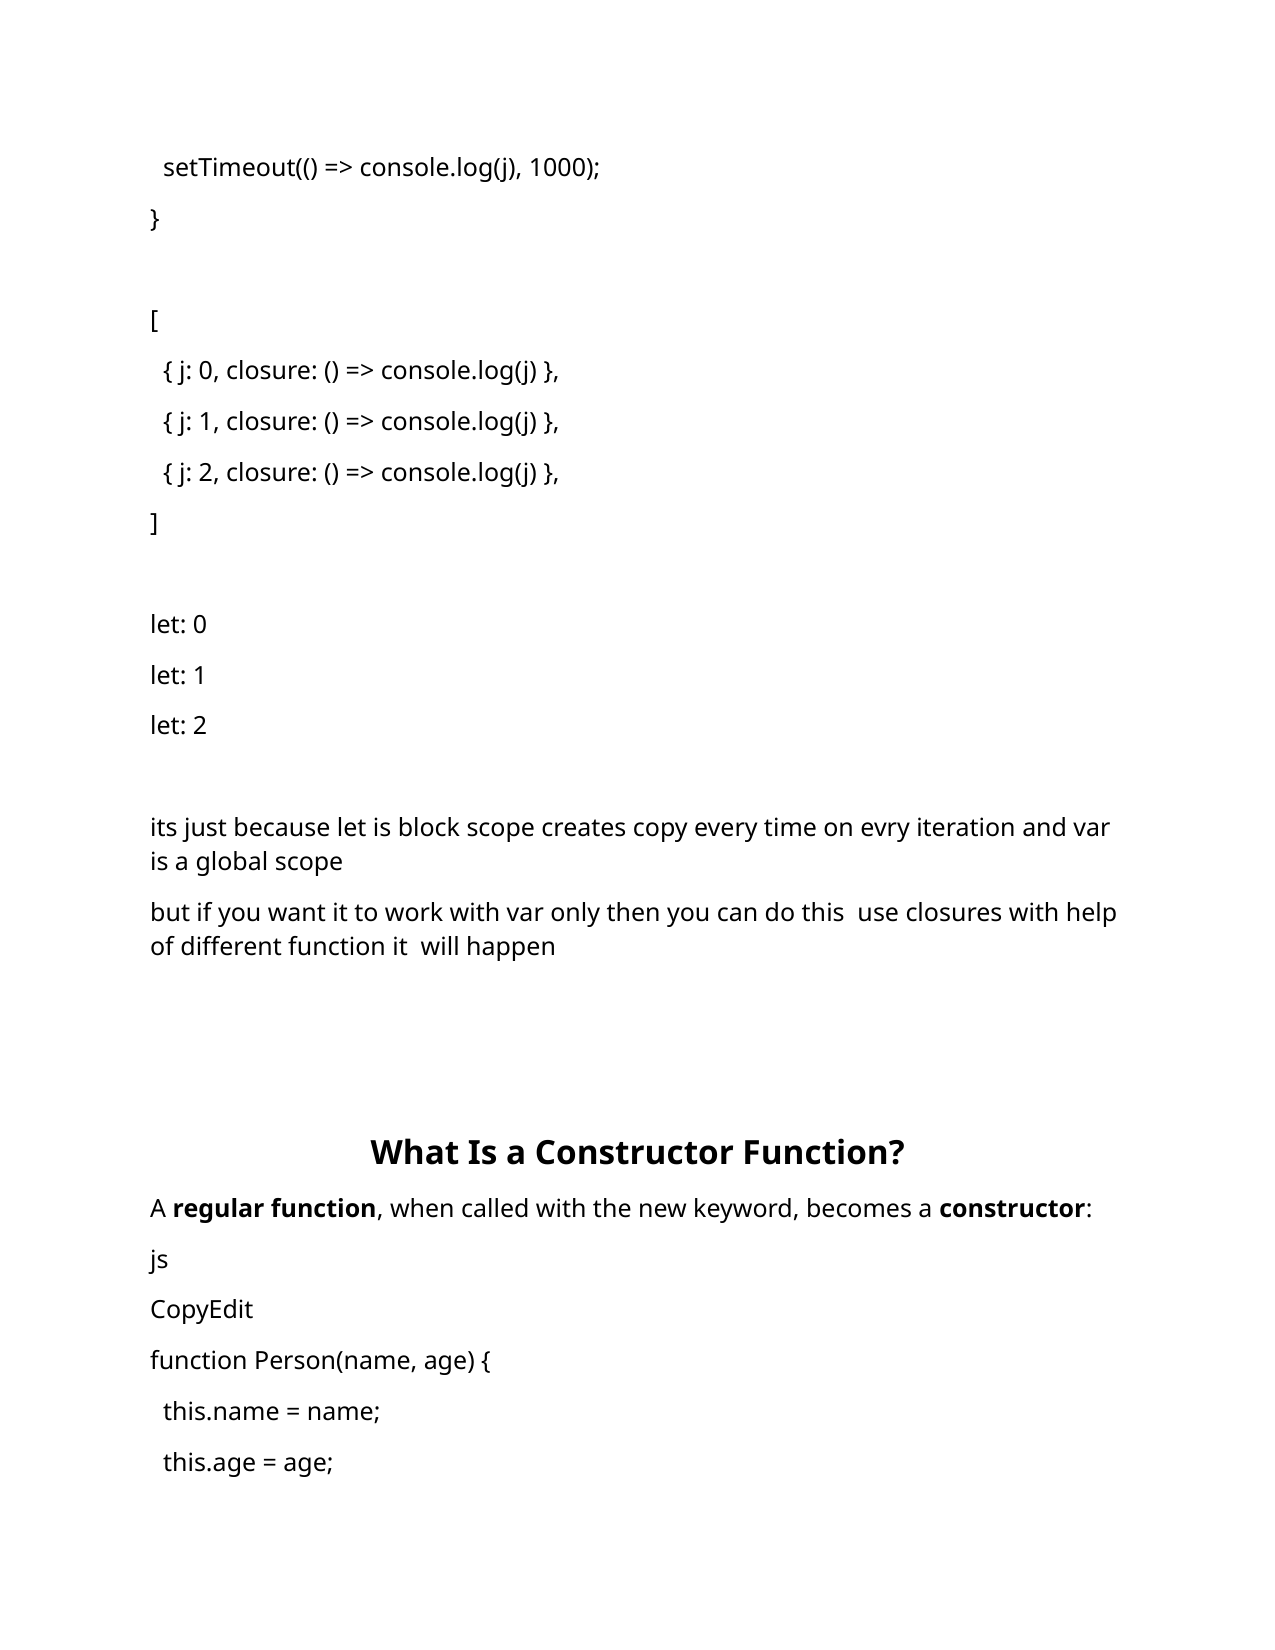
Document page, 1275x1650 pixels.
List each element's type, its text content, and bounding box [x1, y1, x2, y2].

text function Person(name, age) { [150, 1343, 1125, 1377]
text { j: 1, closure: () => console.log(j) }, [150, 404, 1125, 438]
text } [150, 201, 1125, 235]
text this.age = age; [150, 1444, 1125, 1478]
text this.name = name; [150, 1393, 1125, 1427]
text let: 0 [150, 607, 1125, 641]
text setTimeout(() => console.log(j), 1000); [150, 150, 1125, 184]
text but if you want it to work with var only then you can do this use closures with help of different function it will happen [150, 894, 1125, 962]
text let: 1 [150, 657, 1125, 691]
text CopyEdit [150, 1292, 1125, 1326]
text [ [150, 302, 1125, 336]
text its just because let is block scope creates copy every time on evry iteration and var is a global scope [150, 809, 1125, 878]
text ] [150, 505, 1125, 539]
text A regular function, when called with the new keyword, becomes a constructor: [150, 1191, 1125, 1224]
text What Is a Constructor Function? [150, 1128, 1125, 1174]
text js [150, 1241, 1125, 1275]
text { j: 2, closure: () => console.log(j) }, [150, 454, 1125, 488]
text let: 2 [150, 708, 1125, 742]
text { j: 0, closure: () => console.log(j) }, [150, 353, 1125, 387]
